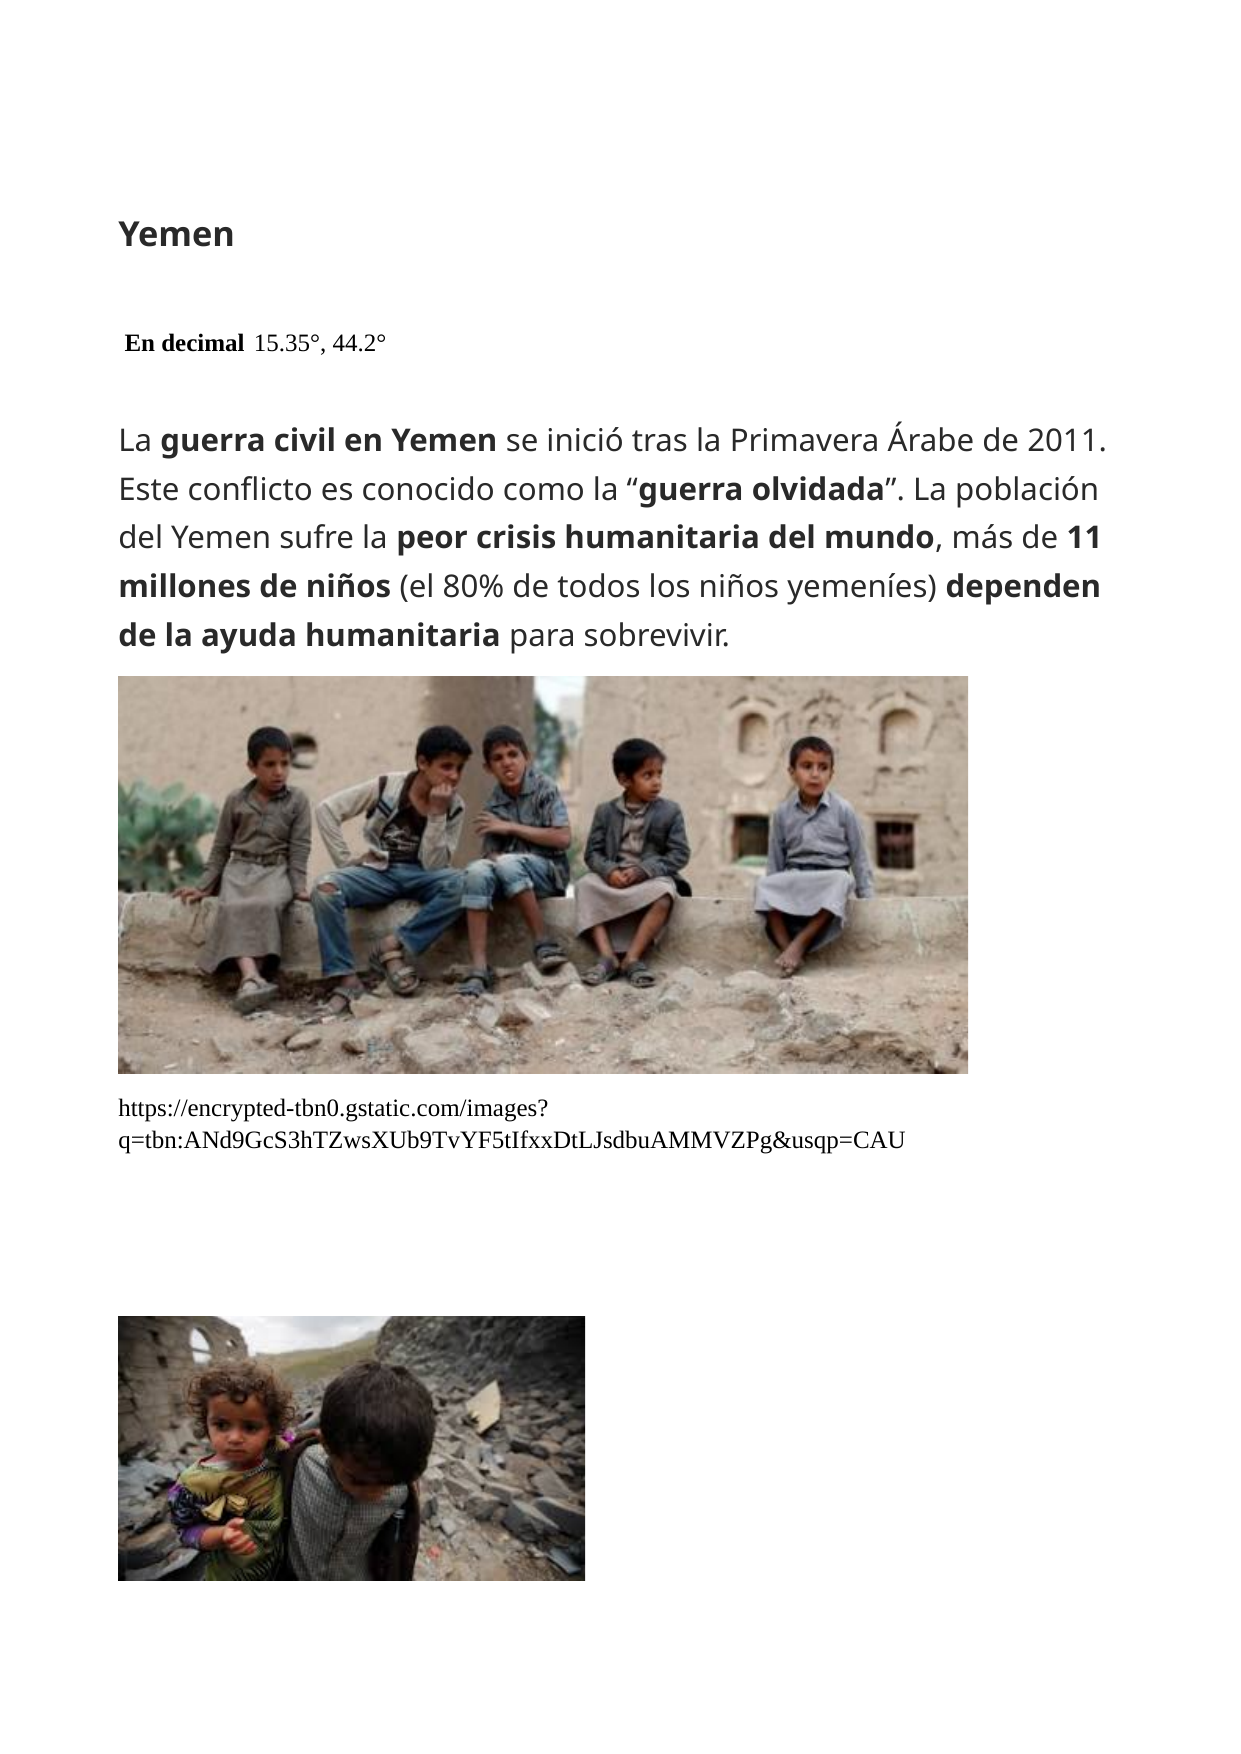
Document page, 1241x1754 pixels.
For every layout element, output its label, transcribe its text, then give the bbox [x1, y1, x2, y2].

table_header En decimal [118, 325, 251, 364]
subtitle Yemen [118, 209, 1122, 256]
text La guerra civil en Yemen se inició tras la Primavera Árabe de 2011. Este conflicto es conocido como la “guerra olvidada”. La población del Yemen sufre la peor crisis humanitaria del mundo, más de 11 millones de niños (el 80% de todos los niños yemeníes) dependen de la ayuda humanitaria para sobrevivir. [118, 417, 1122, 656]
picture [118, 676, 969, 1074]
text https://encrypted-tbn0.gstatic.com/images?q=tbn:ANd9GcS3hTZwsXUb9TvYF5tIfxxDtLJsdbuAMMVZPg&usqp=CAU [118, 1093, 1122, 1154]
table_header 15.35°, 44.2° [251, 325, 398, 364]
picture [118, 1316, 586, 1581]
